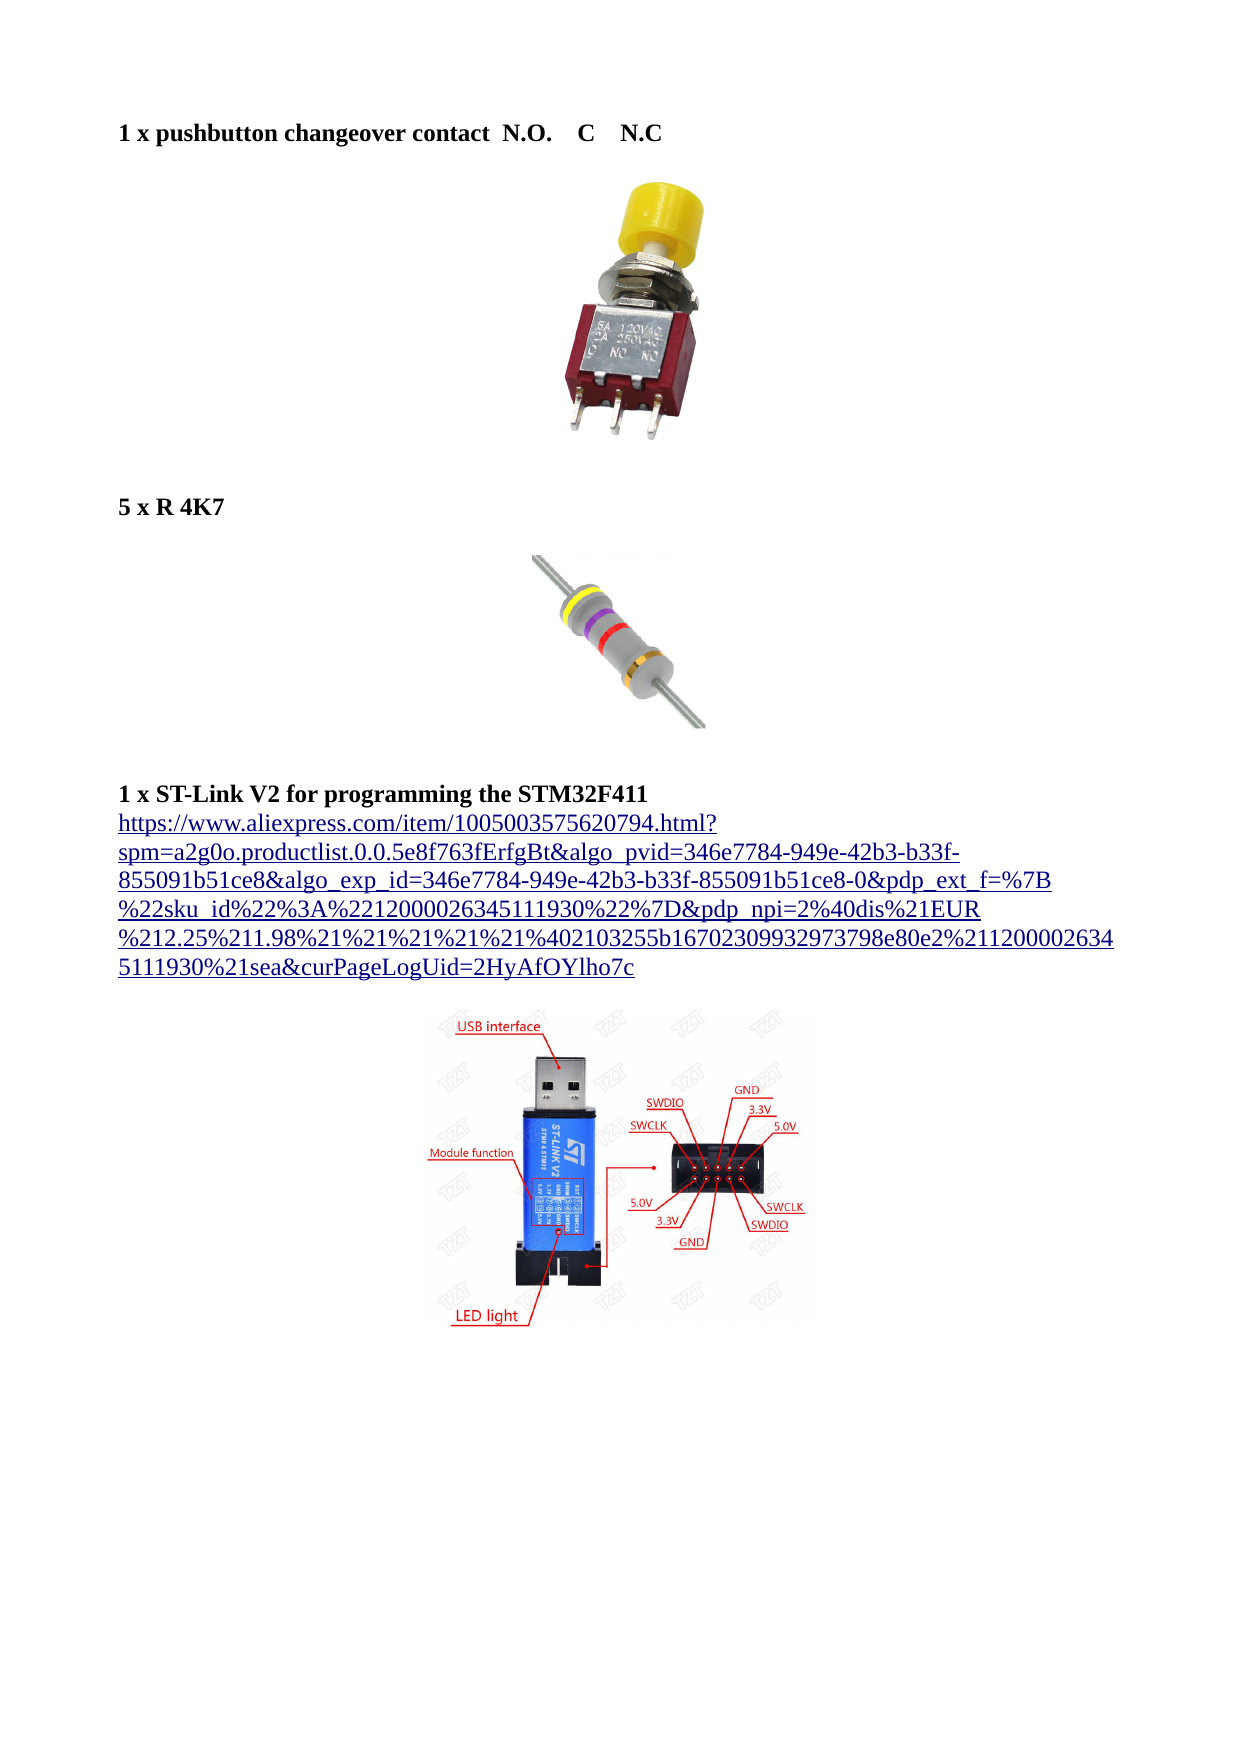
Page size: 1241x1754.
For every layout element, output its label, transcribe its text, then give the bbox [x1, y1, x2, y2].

picture [526, 549, 714, 729]
text 5 x R 4K7 [118, 492, 1122, 521]
text 1 x pushbutton changeover contact N.O. C N.C [118, 118, 1122, 147]
picture [423, 1009, 817, 1327]
picture [553, 181, 723, 450]
text https://www.aliexpress.com/item/1005003575620794.html?spm=a2g0o.productlist.0.0.5e8f763fErfgBt&algo_pvid=346e7784-949e-42b3-b33f-855091b51ce8&algo_exp_id=346e7784-949e-42b3-b33f-855091b51ce8-0&pdp_ext_f=%7B%22sku_id%22%3A%2212000026345111930%22%7D&pdp_npi=2%40dis%21EUR%212.25%211.98%21%21%21%21%21%402103255b16702309932973798e80e2%2112000026345111930%21sea&curPageLogUid=2HyAfOYlho7c [118, 808, 1122, 981]
text 1 x ST-Link V2 for programming the STM32F411 [118, 779, 1122, 808]
